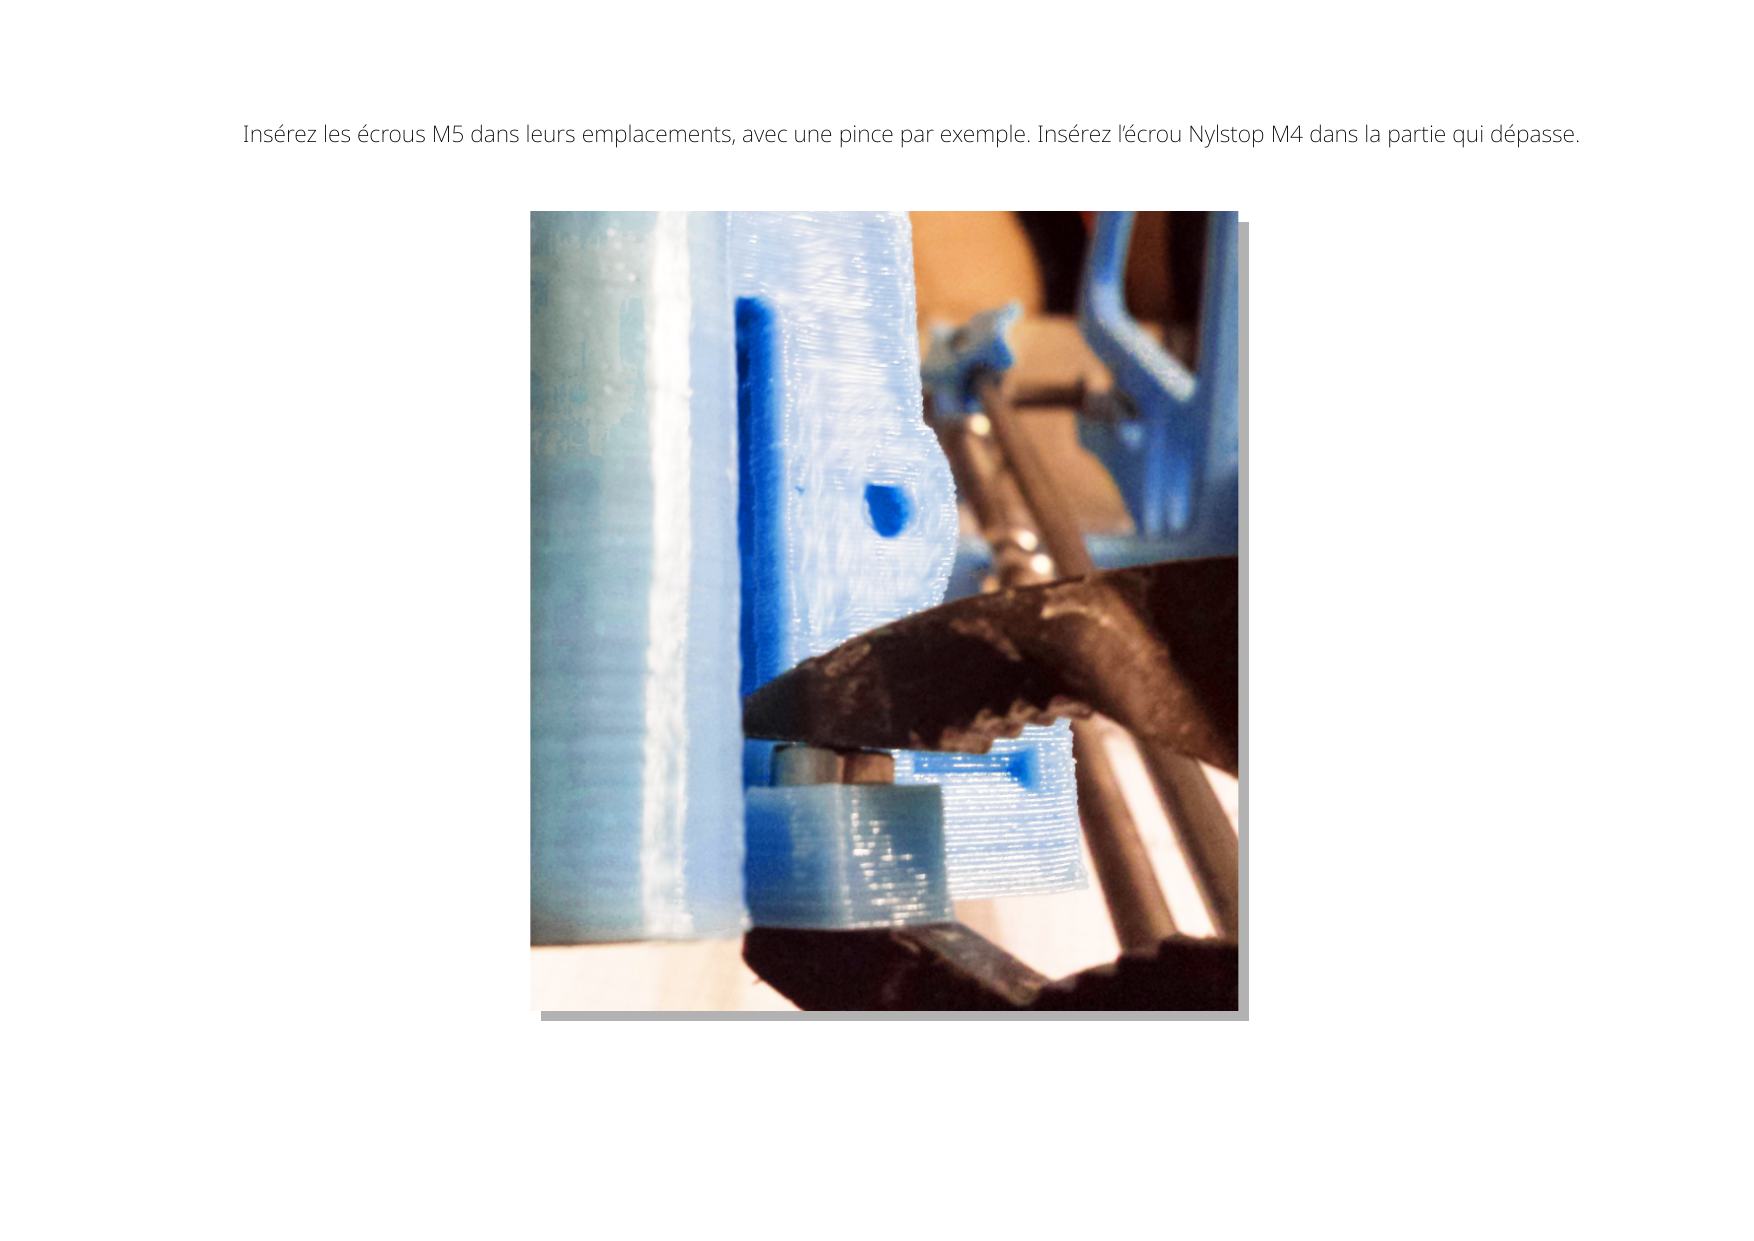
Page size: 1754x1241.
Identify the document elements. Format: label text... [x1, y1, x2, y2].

picture [530, 211, 1239, 1011]
text Insérez les écrous M5 dans leurs emplacements, avec une pince par exemple. Insérez l’écrou Nylstop M4 dans la partie qui dépasse. [118, 118, 1636, 149]
